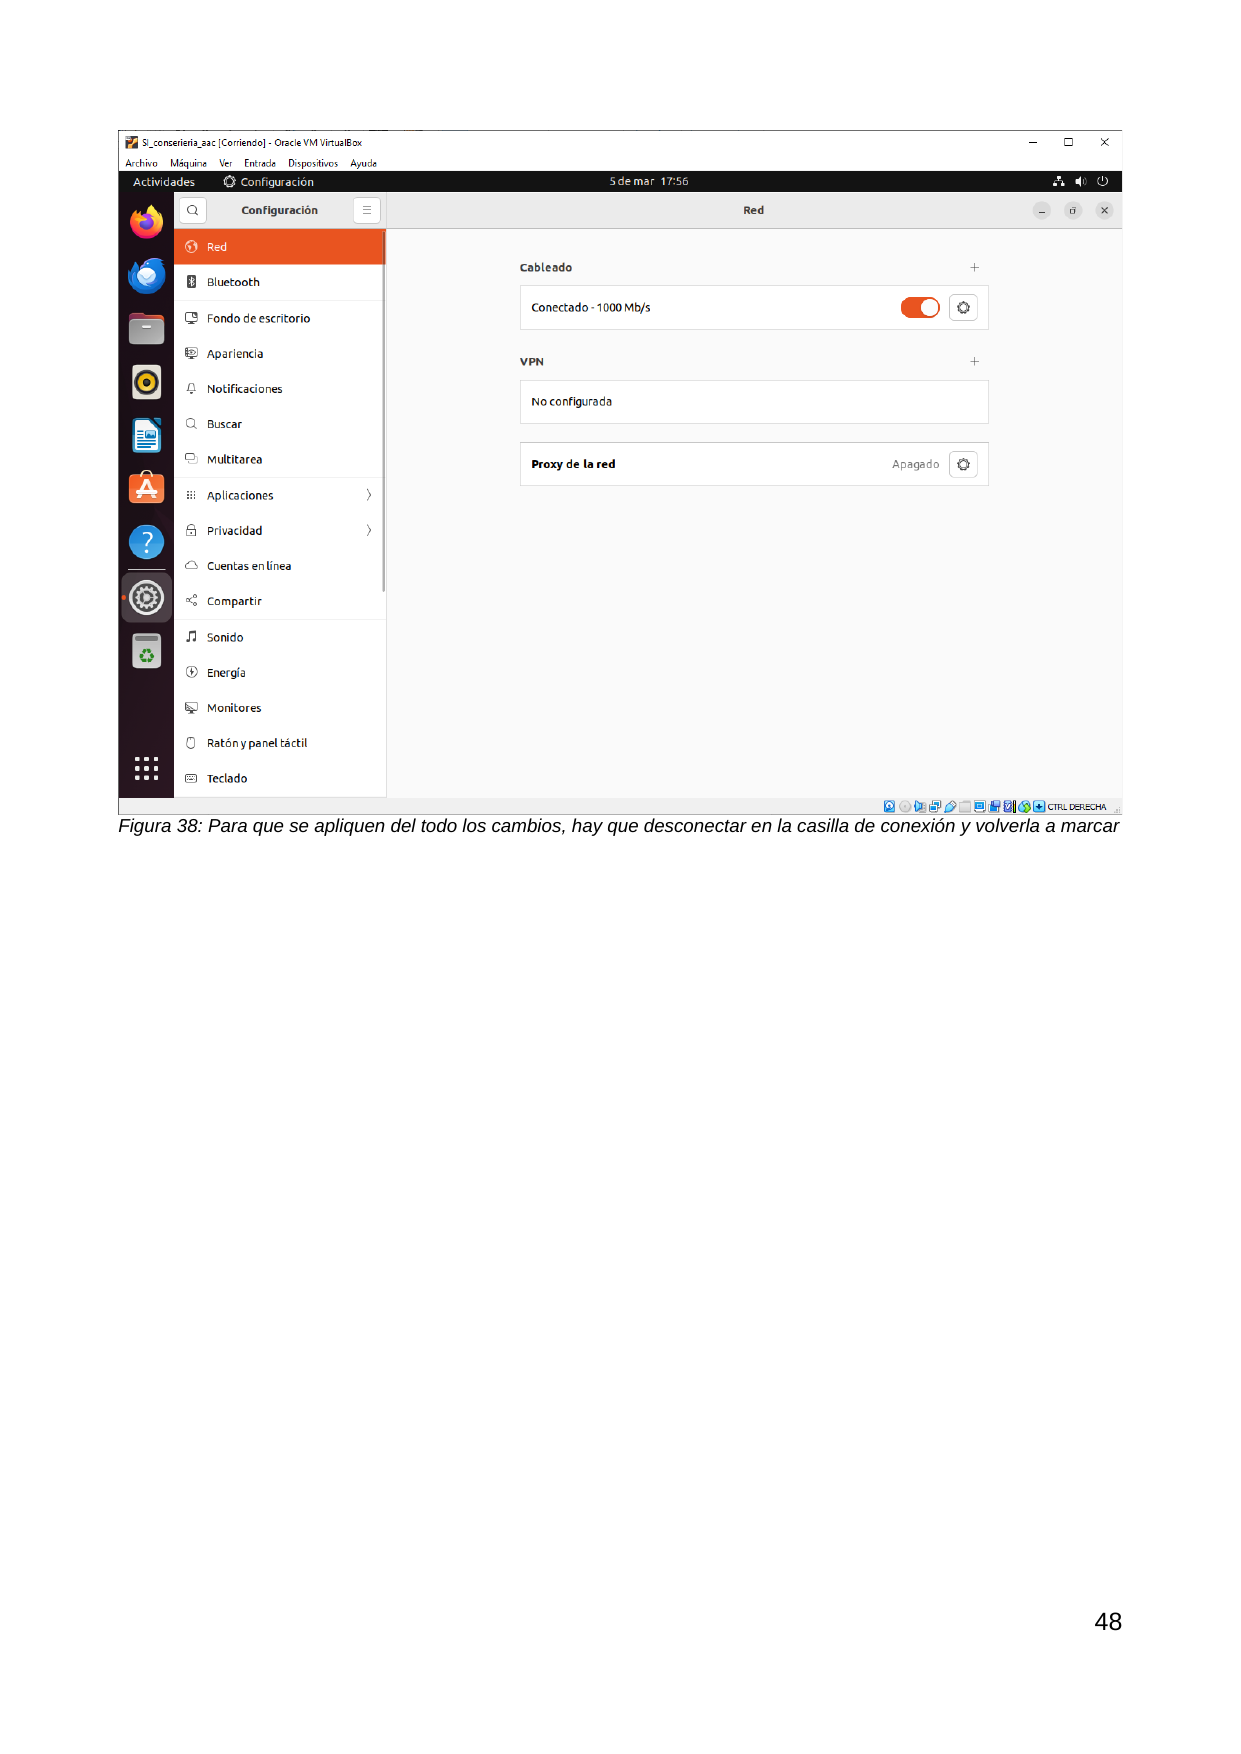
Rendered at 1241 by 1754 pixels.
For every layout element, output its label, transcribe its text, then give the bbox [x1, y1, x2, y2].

text Figura 38: Para que se apliquen del todo los cambios, hay que desconectar en la casilla de conexión y volverla a marcar [118, 815, 1122, 837]
picture [118, 130, 1123, 815]
